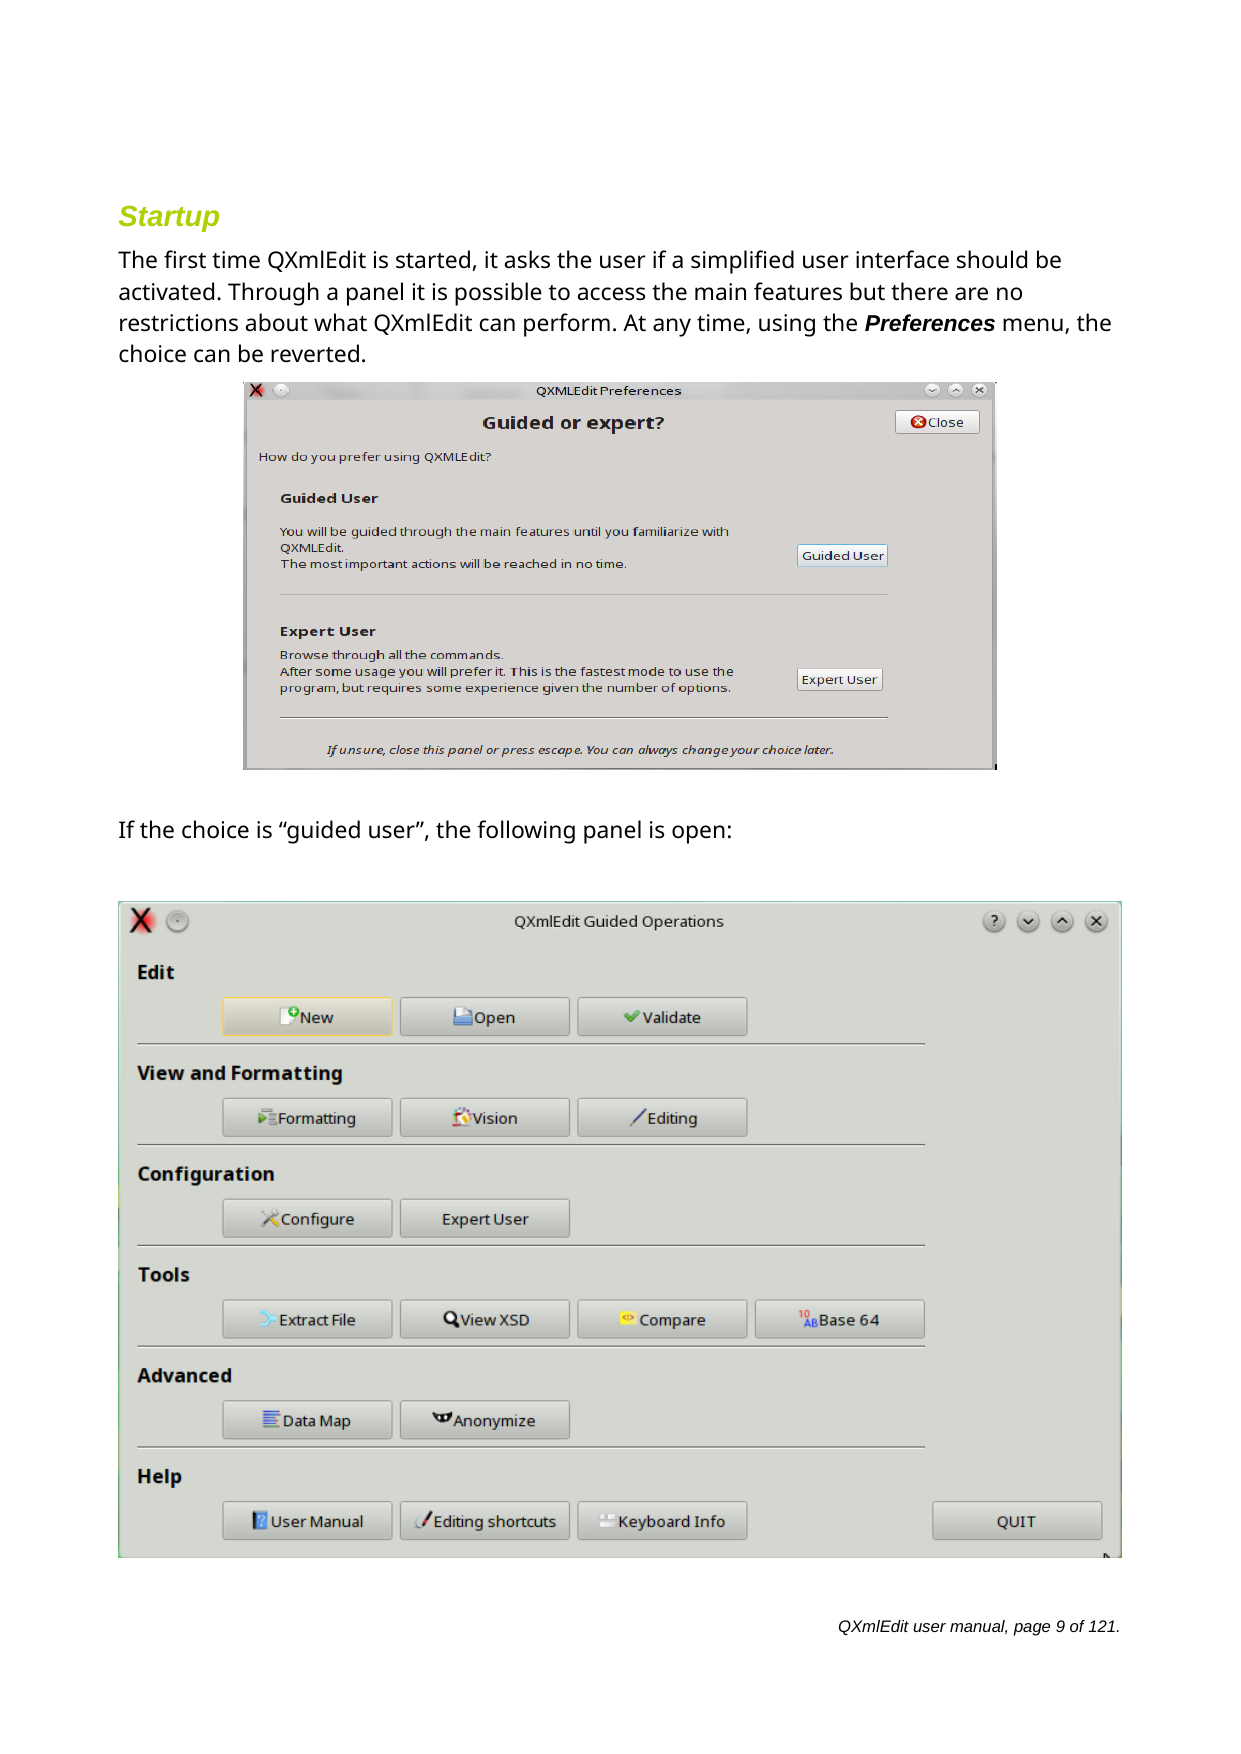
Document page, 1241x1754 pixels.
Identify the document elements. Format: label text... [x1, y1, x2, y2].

picture [243, 382, 997, 770]
text If the choice is “guided user”, the following panel is open: [118, 814, 1122, 845]
subtitle Startup [118, 198, 1122, 232]
picture [118, 901, 1122, 1558]
text The first time QXmlEdit is started, it asks the user if a simplified user interface should be activated. Through a panel it is possible to access the main features but there are no restrictions about what QXmlEdit can perform. At any time, using the Preferences menu, the choice can be reverted. [118, 244, 1122, 369]
